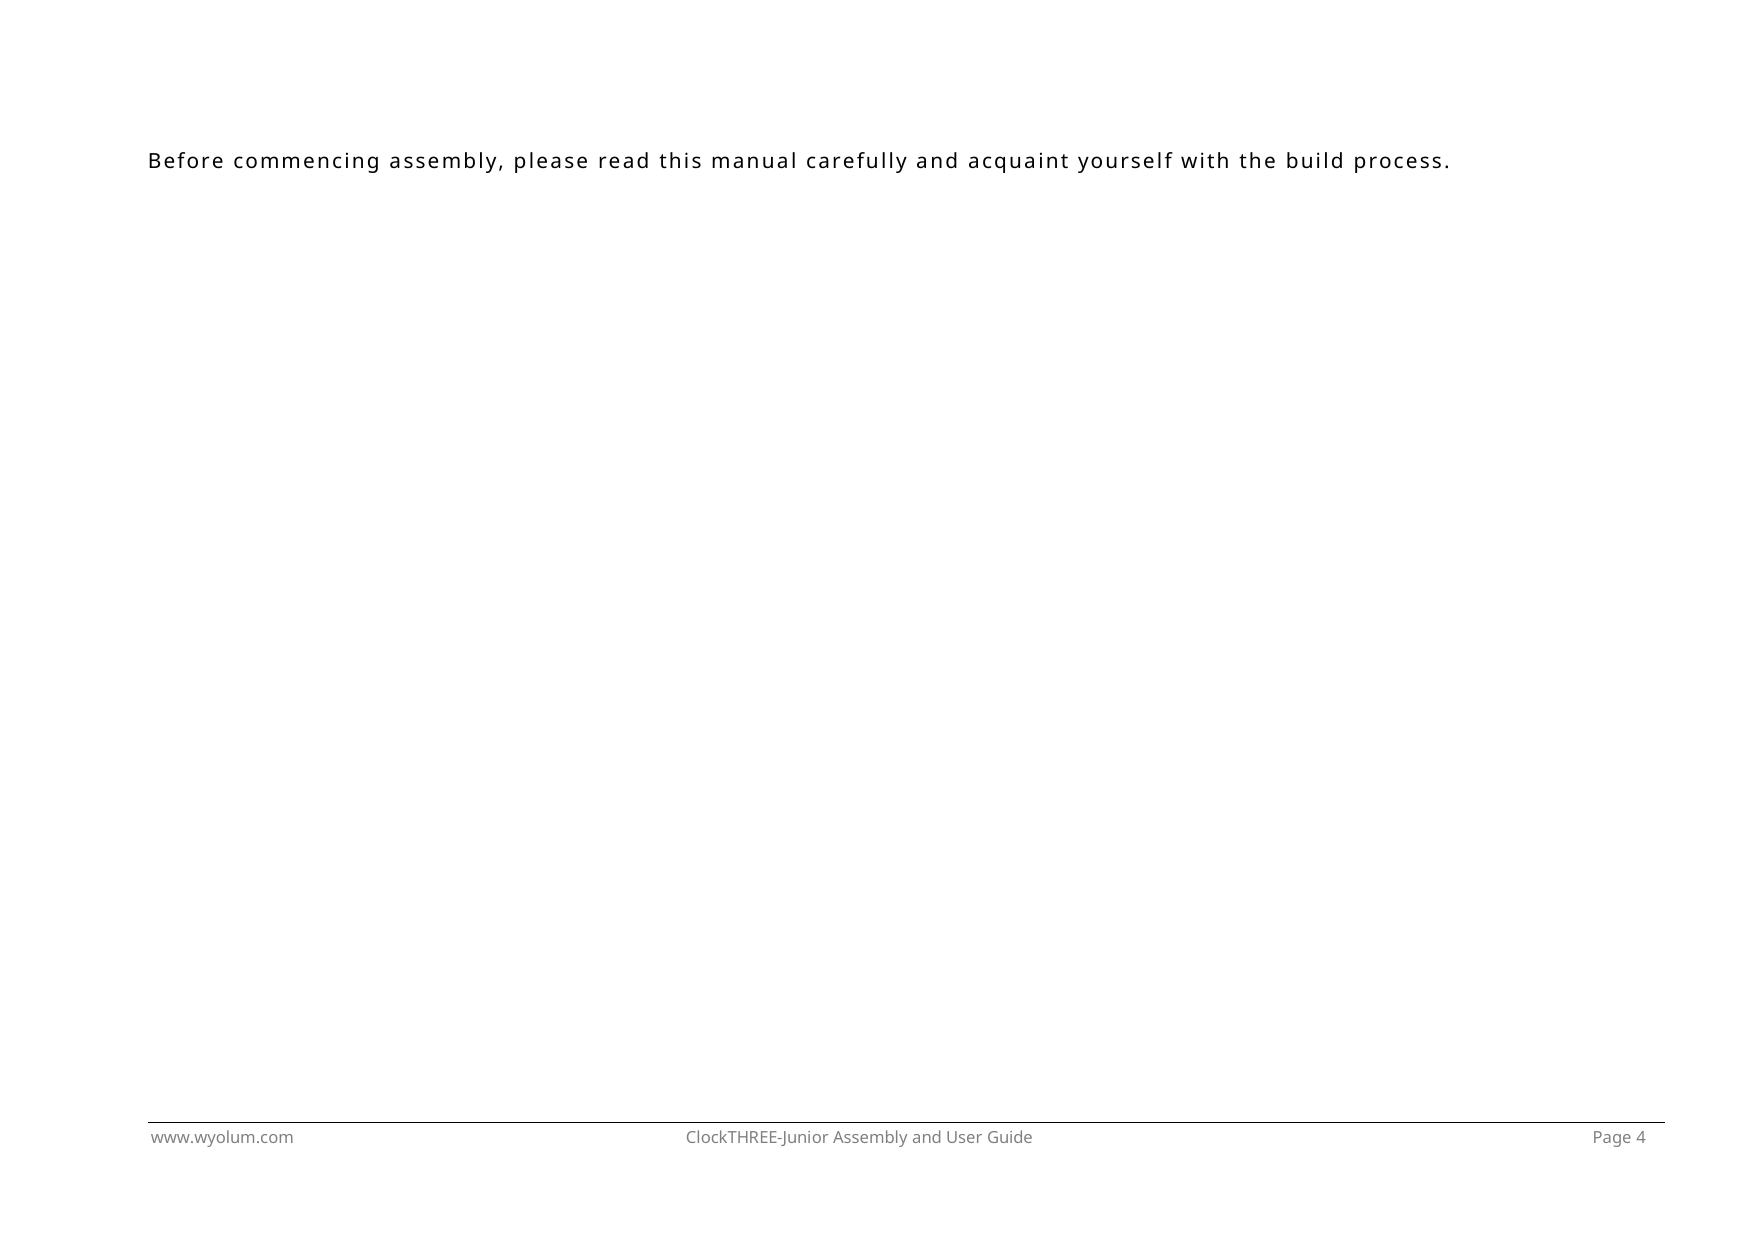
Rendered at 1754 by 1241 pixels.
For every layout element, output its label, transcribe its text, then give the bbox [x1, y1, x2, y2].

text Before commencing assembly, please read this manual carefully and acquaint yourself with the build process. [148, 146, 1665, 174]
